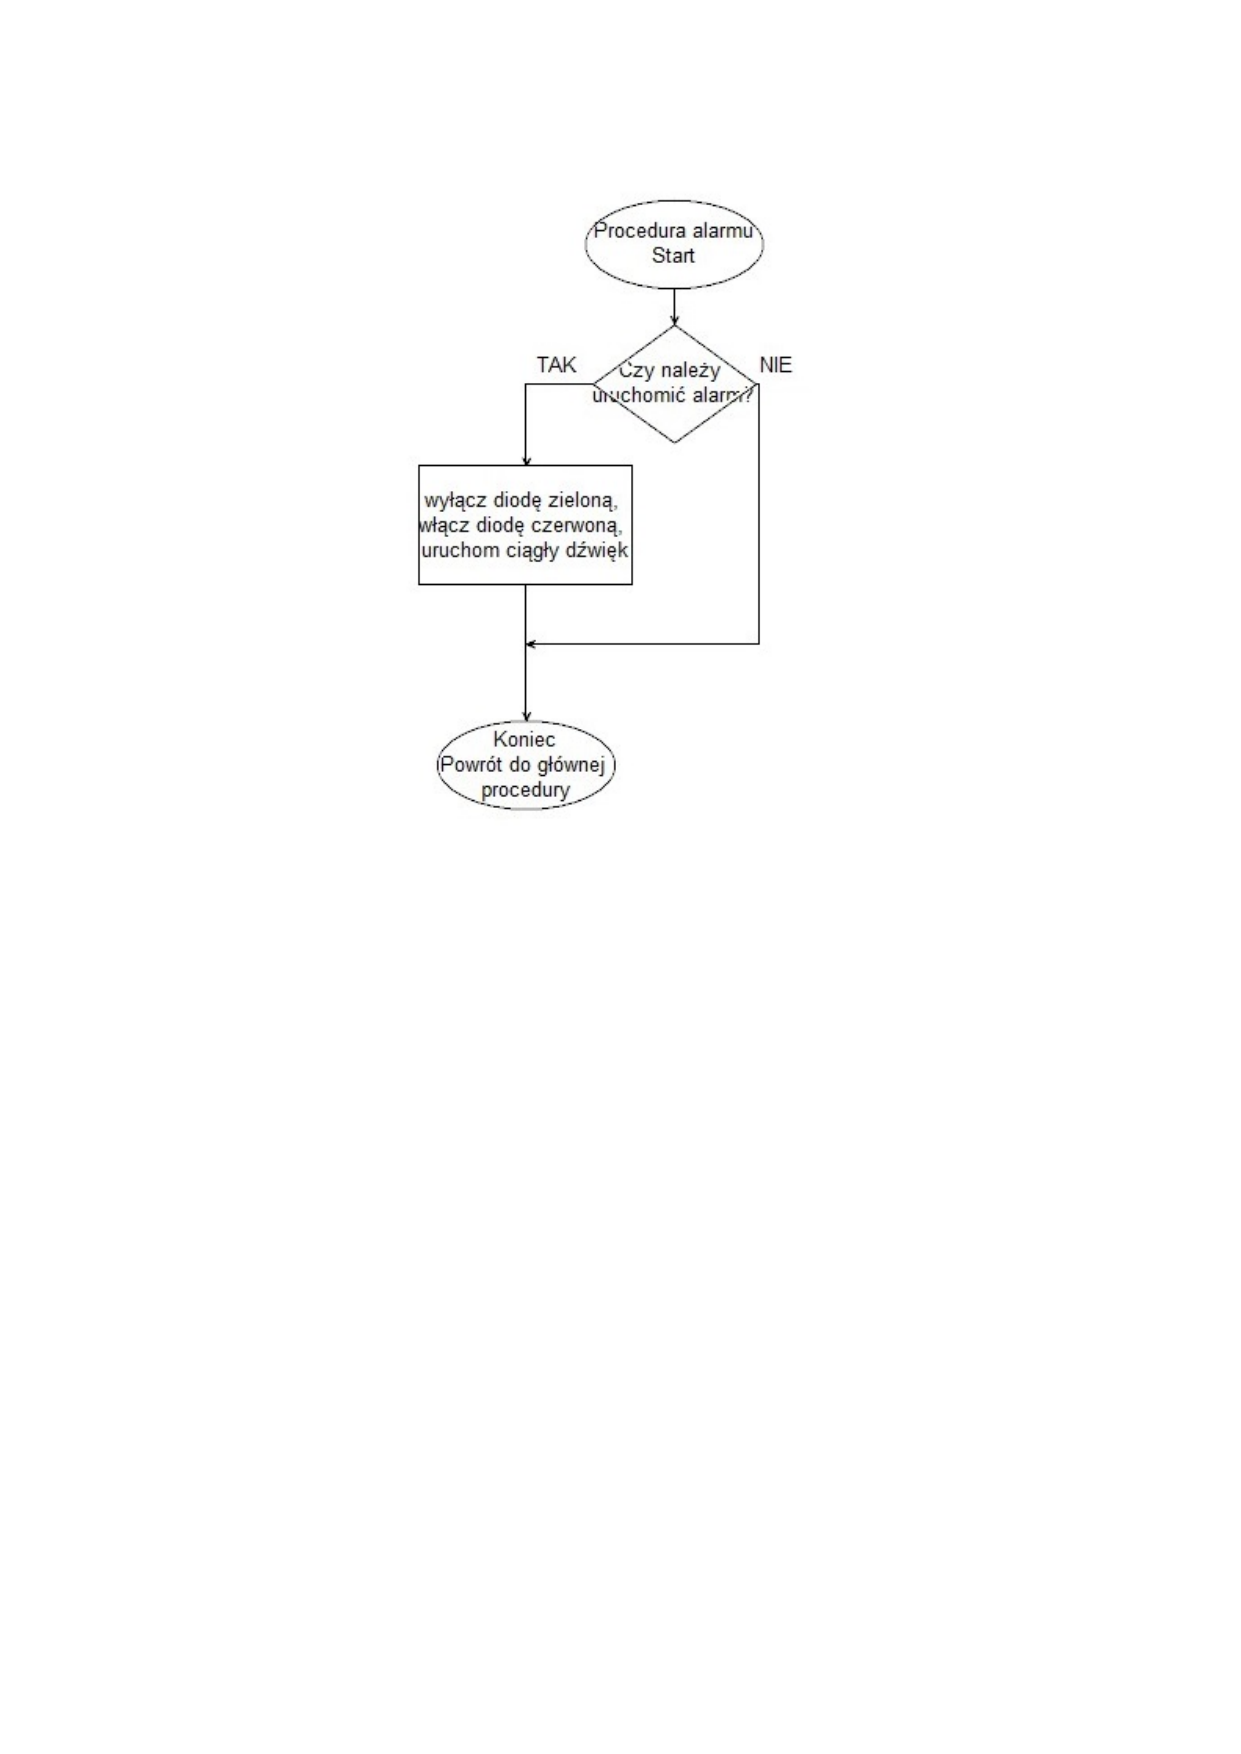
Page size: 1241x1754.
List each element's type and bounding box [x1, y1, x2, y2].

picture [396, 180, 829, 858]
